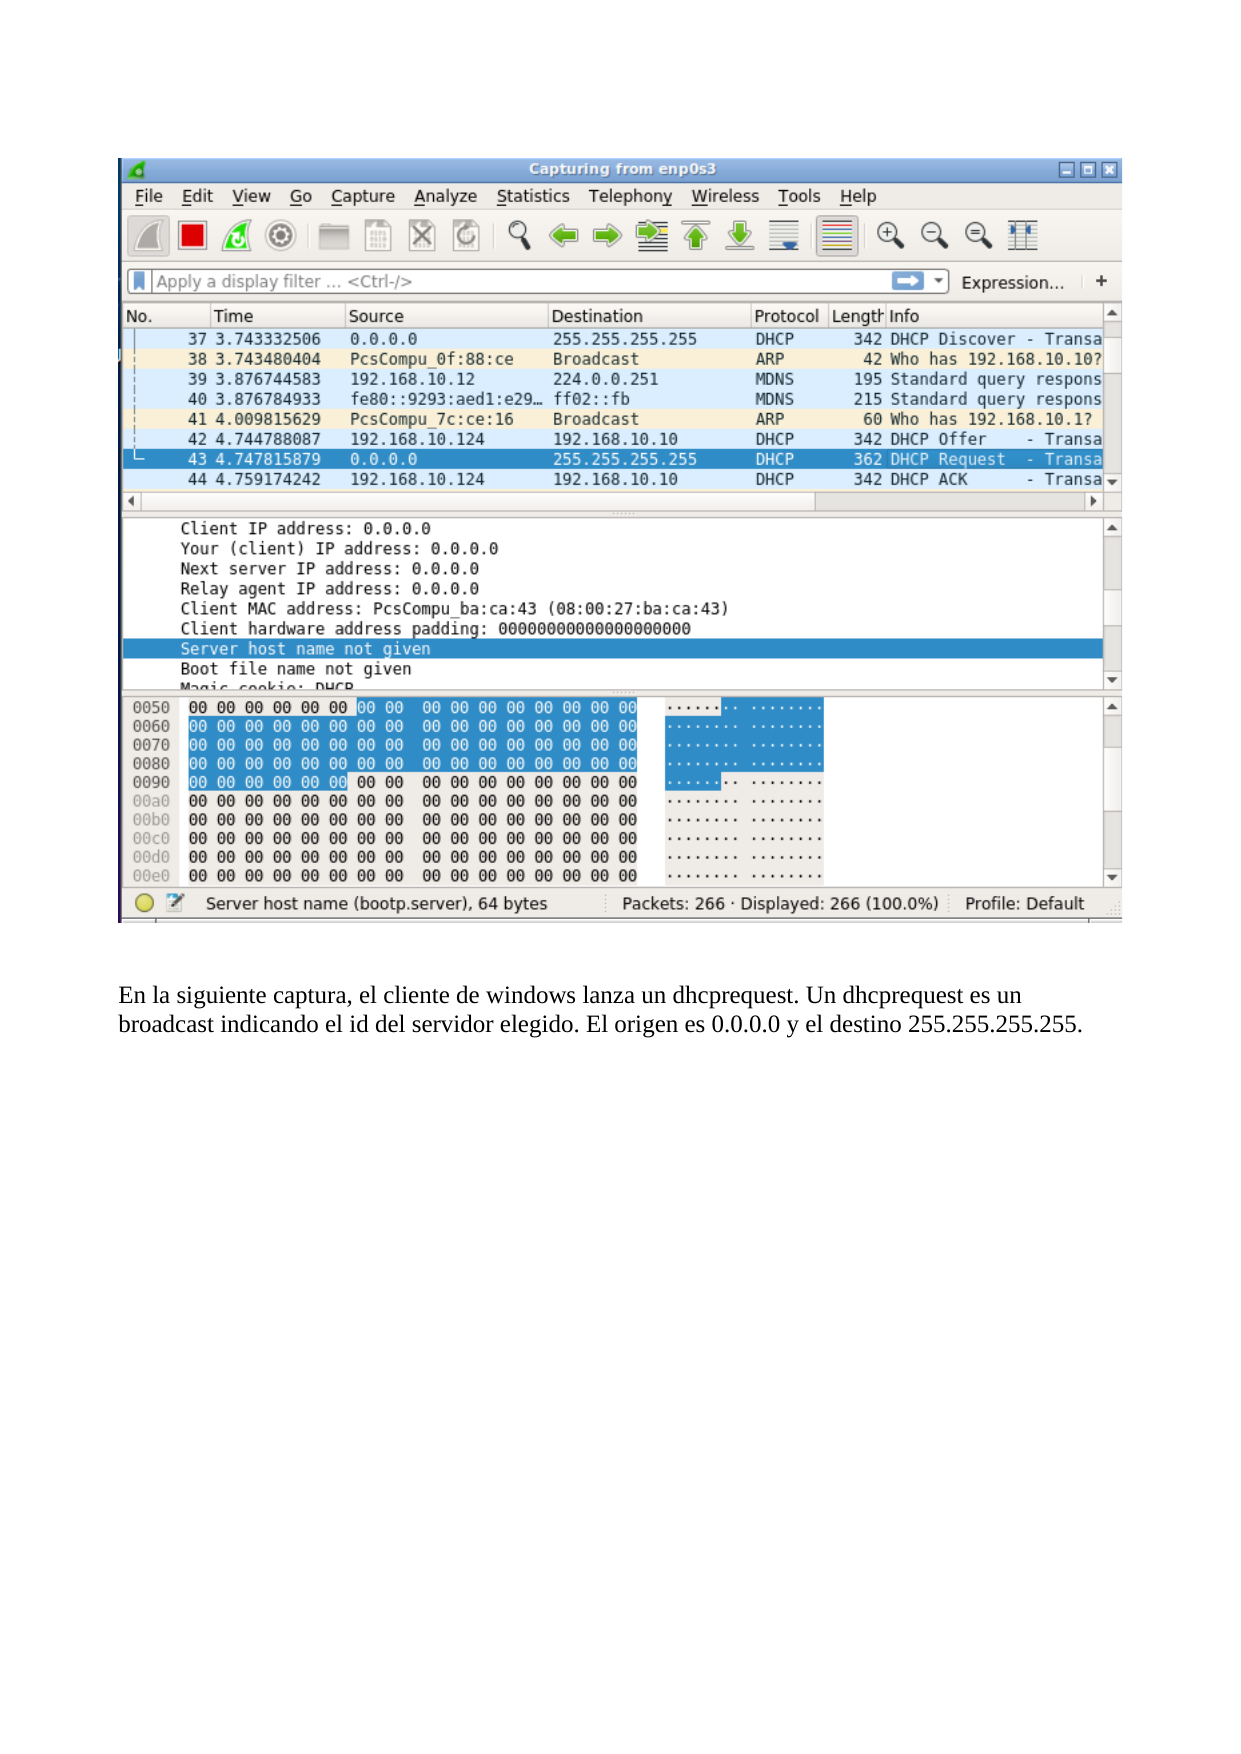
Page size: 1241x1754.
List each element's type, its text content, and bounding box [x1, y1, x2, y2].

picture [118, 158, 1123, 923]
text En la siguiente captura, el cliente de windows lanza un dhcprequest. Un dhcprequest es un broadcast indicando el id del servidor elegido. El origen es 0.0.0.0 y el destino 255.255.255.255. [118, 980, 1122, 1038]
